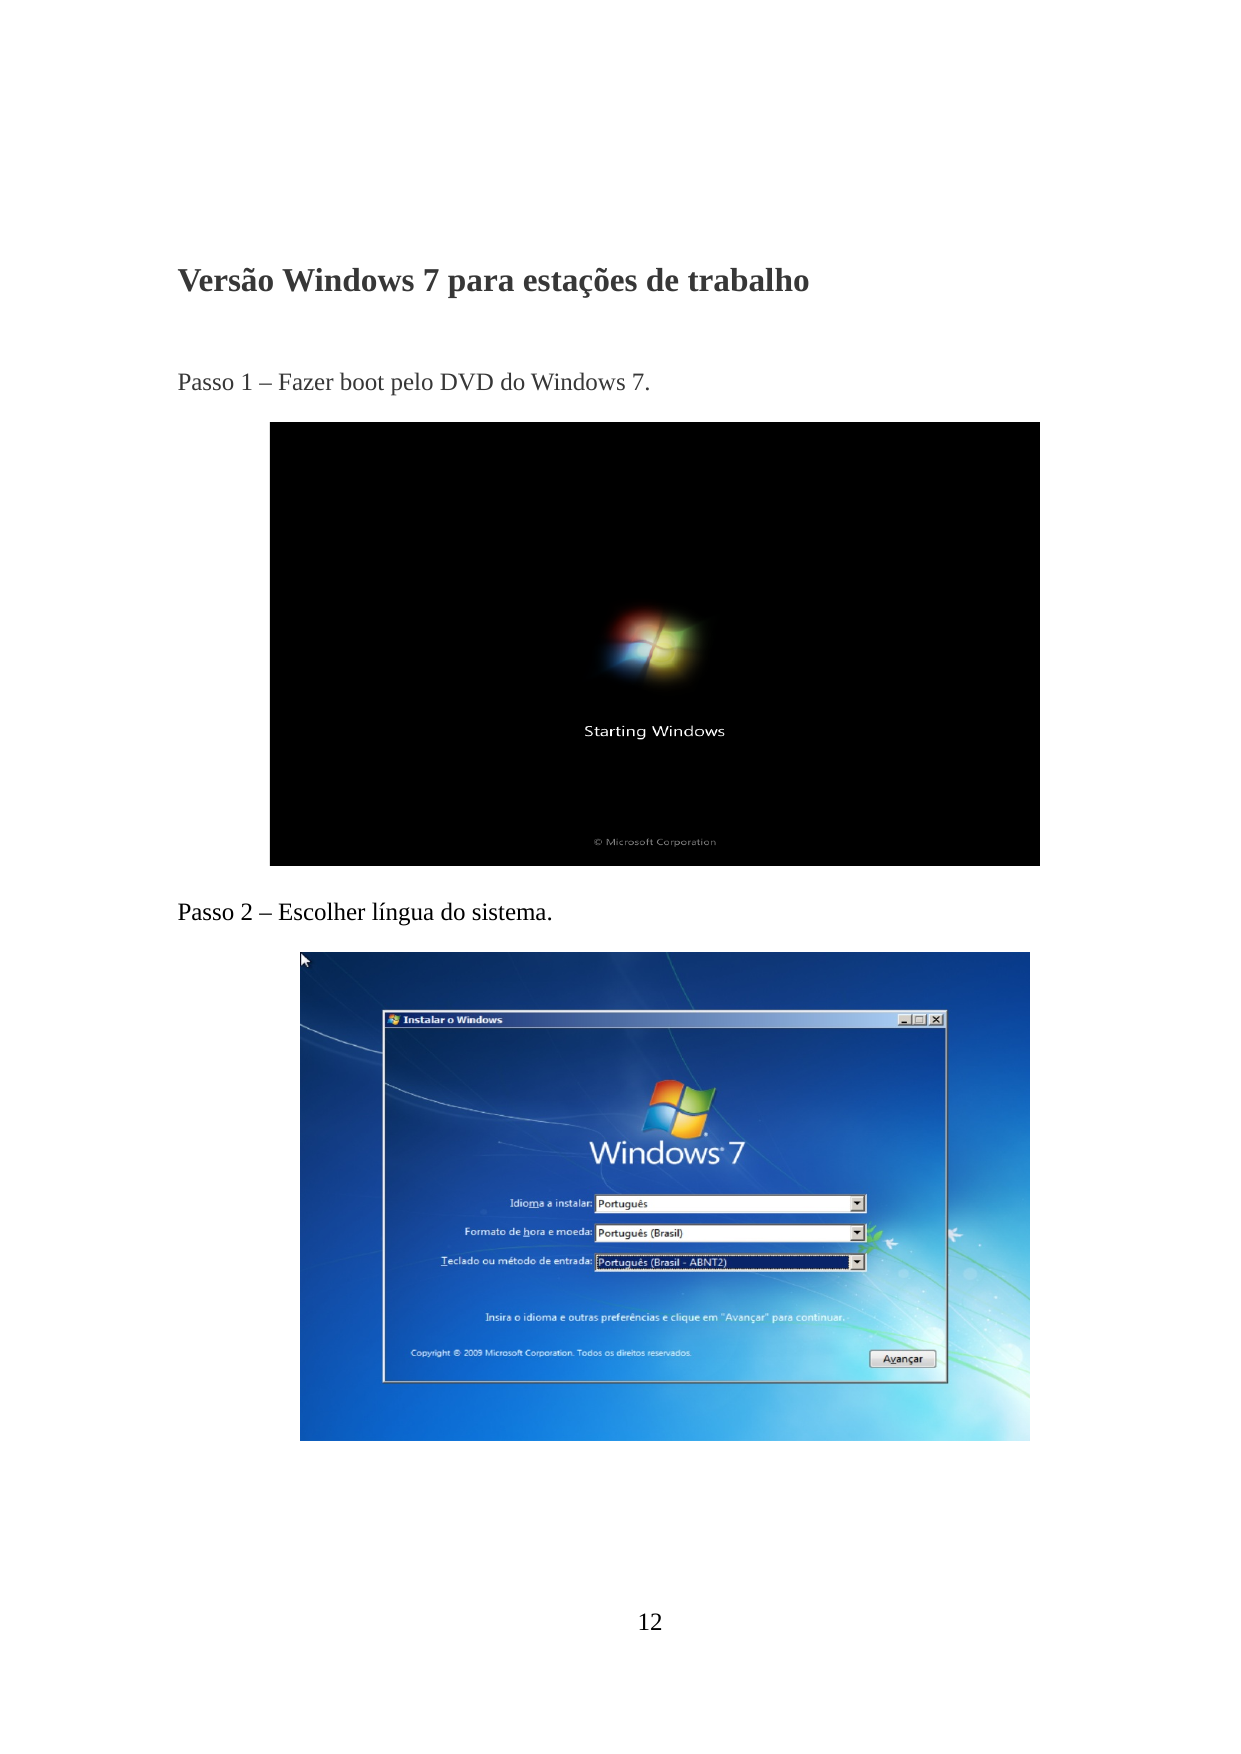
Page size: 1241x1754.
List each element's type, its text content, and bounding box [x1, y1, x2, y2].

picture [269, 422, 1040, 866]
subtitle Versão Windows 7 para estações de trabalho [177, 260, 1122, 299]
picture [300, 952, 1030, 1441]
subtitle Passo 2 – Escolher língua do sistema. [177, 897, 1122, 926]
text Passo 1 – Fazer boot pelo DVD do Windows 7. [177, 367, 1122, 396]
